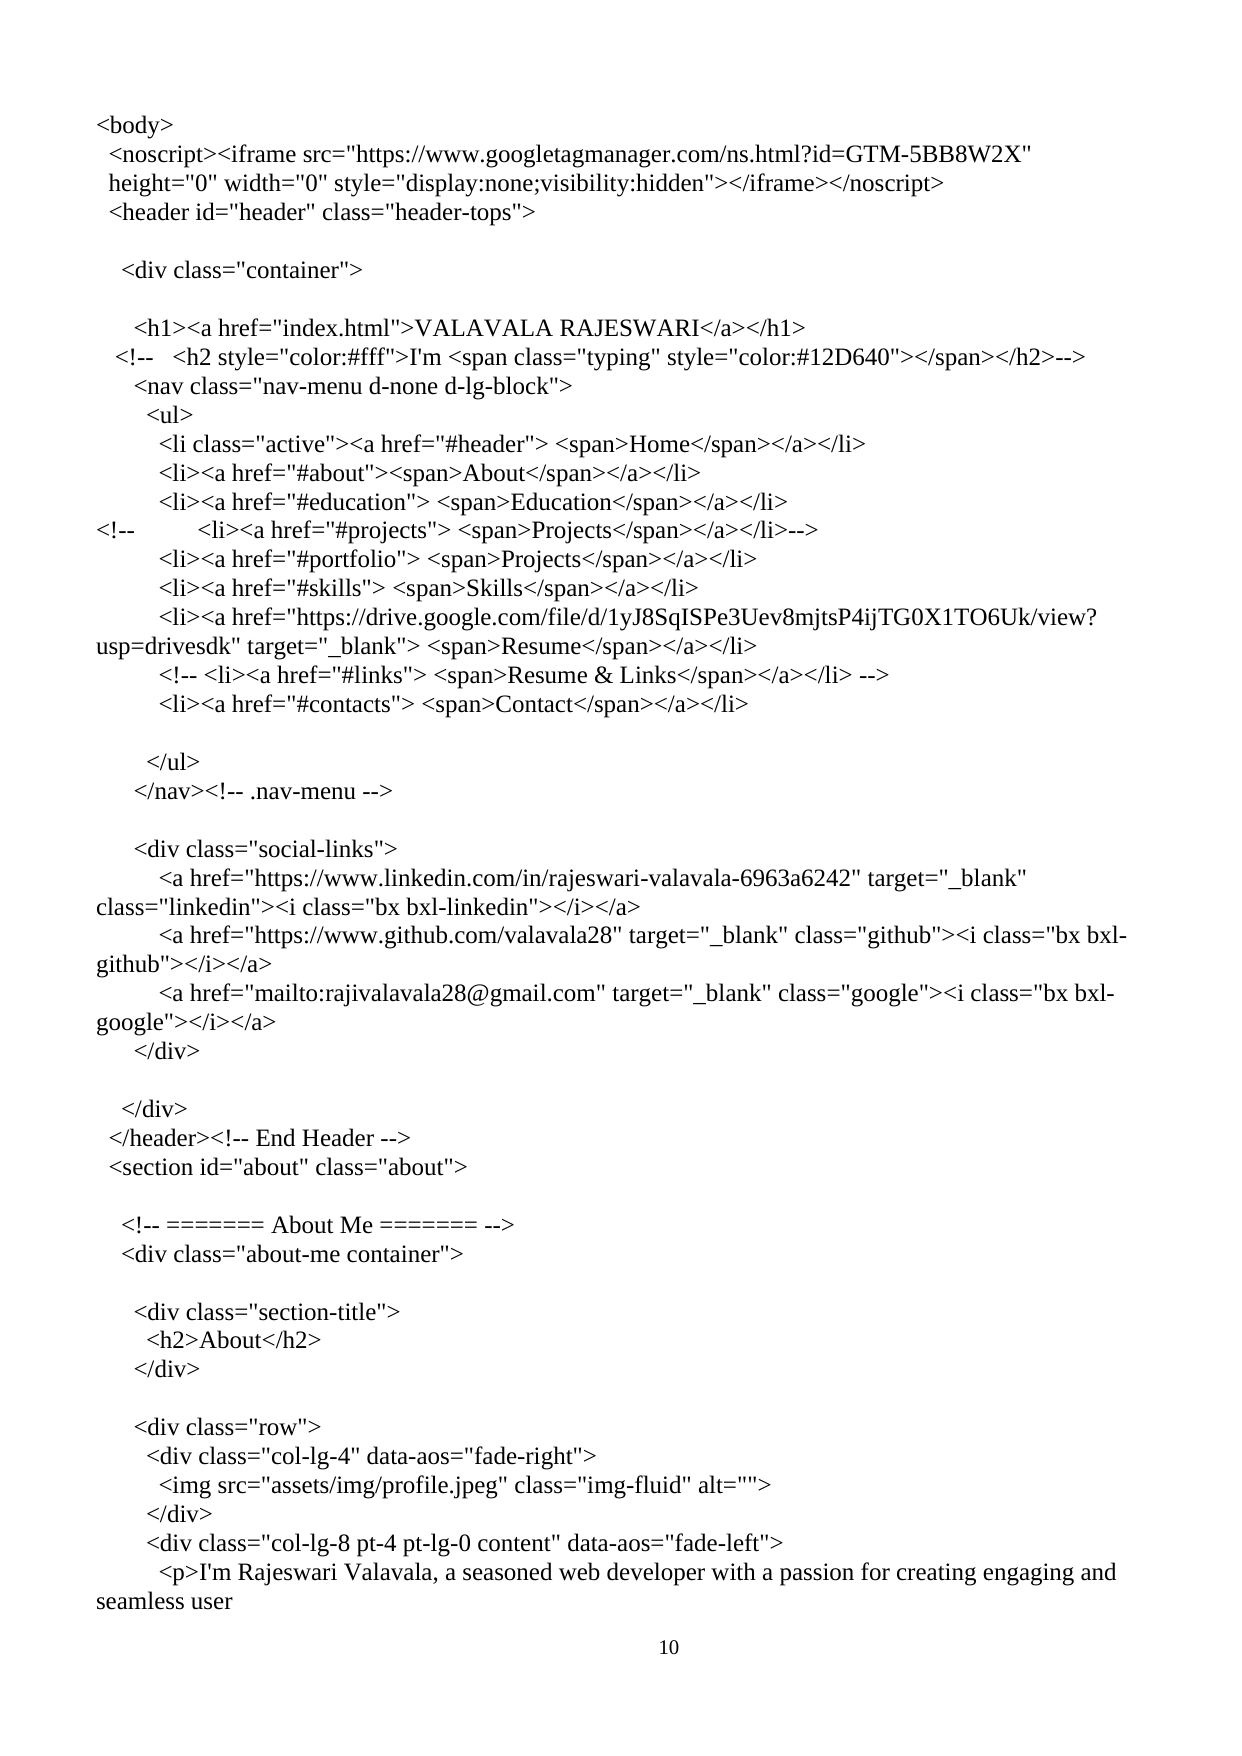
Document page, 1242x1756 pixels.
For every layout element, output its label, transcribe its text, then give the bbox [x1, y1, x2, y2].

subtitle <header id="header" class="header-tops"> [96, 197, 1152, 226]
subtitle <noscript><iframe src="https://www.googletagmanager.com/ns.html?id=GTM-5BB8W2X" [96, 139, 1152, 168]
subtitle <li><a href="#about"><span>About</span></a></li> [96, 458, 1152, 486]
subtitle <img src="assets/img/profile.jpeg" class="img-fluid" alt=""> [96, 1470, 1152, 1499]
subtitle <a href="mailto:rajivalavala28@gmail.com" target="_blank" class="google"><i class="bx bxl-google"></i></a> [96, 978, 1152, 1036]
subtitle <div class="col-lg-4" data-aos="fade-right"> [96, 1441, 1152, 1470]
subtitle </header><!-- End Header --> [96, 1123, 1152, 1152]
subtitle </div> [96, 1499, 1152, 1528]
subtitle </div> [96, 1036, 1152, 1065]
subtitle <h2>About</h2> [96, 1326, 1152, 1354]
subtitle <!-- ======= About Me ======= --> [96, 1210, 1152, 1238]
subtitle <ul> [96, 400, 1152, 428]
subtitle <p>I'm Rajeswari Valavala, a seasoned web developer with a passion for creating engaging and seamless user [96, 1557, 1152, 1615]
subtitle </ul> [96, 747, 1152, 776]
subtitle <div class="about-me container"> [96, 1239, 1152, 1267]
subtitle <a href="https://www.linkedin.com/in/rajeswari-valavala-6963a6242" target="_blank" class="linkedin"><i class="bx bxl-linkedin"></i></a> [96, 863, 1152, 920]
subtitle <div class="row"> [96, 1412, 1152, 1441]
subtitle </nav><!-- .nav-menu --> [96, 776, 1152, 805]
subtitle <li><a href="https://drive.google.com/file/d/1yJ8SqISPe3Uev8mjtsP4ijTG0X1TO6Uk/view?usp=drivesdk" target="_blank"> <span>Resume</span></a></li> [96, 602, 1152, 660]
subtitle <body> [96, 110, 1152, 139]
subtitle <a href="https://www.github.com/valavala28" target="_blank" class="github"><i class="bx bxl-github"></i></a> [96, 921, 1152, 978]
subtitle height="0" width="0" style="display:none;visibility:hidden"></iframe></noscript> [96, 168, 1152, 197]
subtitle <h1><a href="index.html">VALAVALA RAJESWARI</a></h1> [96, 313, 1152, 342]
subtitle <li><a href="#portfolio"> <span>Projects</span></a></li> [96, 544, 1152, 573]
subtitle <li><a href="#contacts"> <span>Contact</span></a></li> [96, 689, 1152, 718]
subtitle </div> [96, 1094, 1152, 1123]
subtitle <nav class="nav-menu d-none d-lg-block"> [96, 371, 1152, 399]
subtitle <li><a href="#education"> <span>Education</span></a></li> [96, 487, 1152, 515]
subtitle <div class="section-title"> [96, 1297, 1152, 1325]
subtitle <section id="about" class="about"> [96, 1152, 1152, 1181]
subtitle <!-- <li><a href="#links"> <span>Resume & Links</span></a></li> --> [96, 660, 1152, 689]
subtitle <li><a href="#skills"> <span>Skills</span></a></li> [96, 573, 1152, 602]
subtitle </div> [96, 1354, 1152, 1383]
subtitle <!-- <li><a href="#projects"> <span>Projects</span></a></li>--> [96, 516, 1152, 544]
subtitle <div class="col-lg-8 pt-4 pt-lg-0 content" data-aos="fade-left"> [96, 1528, 1152, 1557]
subtitle <div class="container"> [96, 255, 1152, 284]
subtitle <li class="active"><a href="#header"> <span>Home</span></a></li> [96, 429, 1152, 457]
subtitle <!-- <h2 style="color:#fff">I'm <span class="typing" style="color:#12D640"></span></h2>--> [96, 342, 1152, 371]
subtitle <div class="social-links"> [96, 834, 1152, 863]
